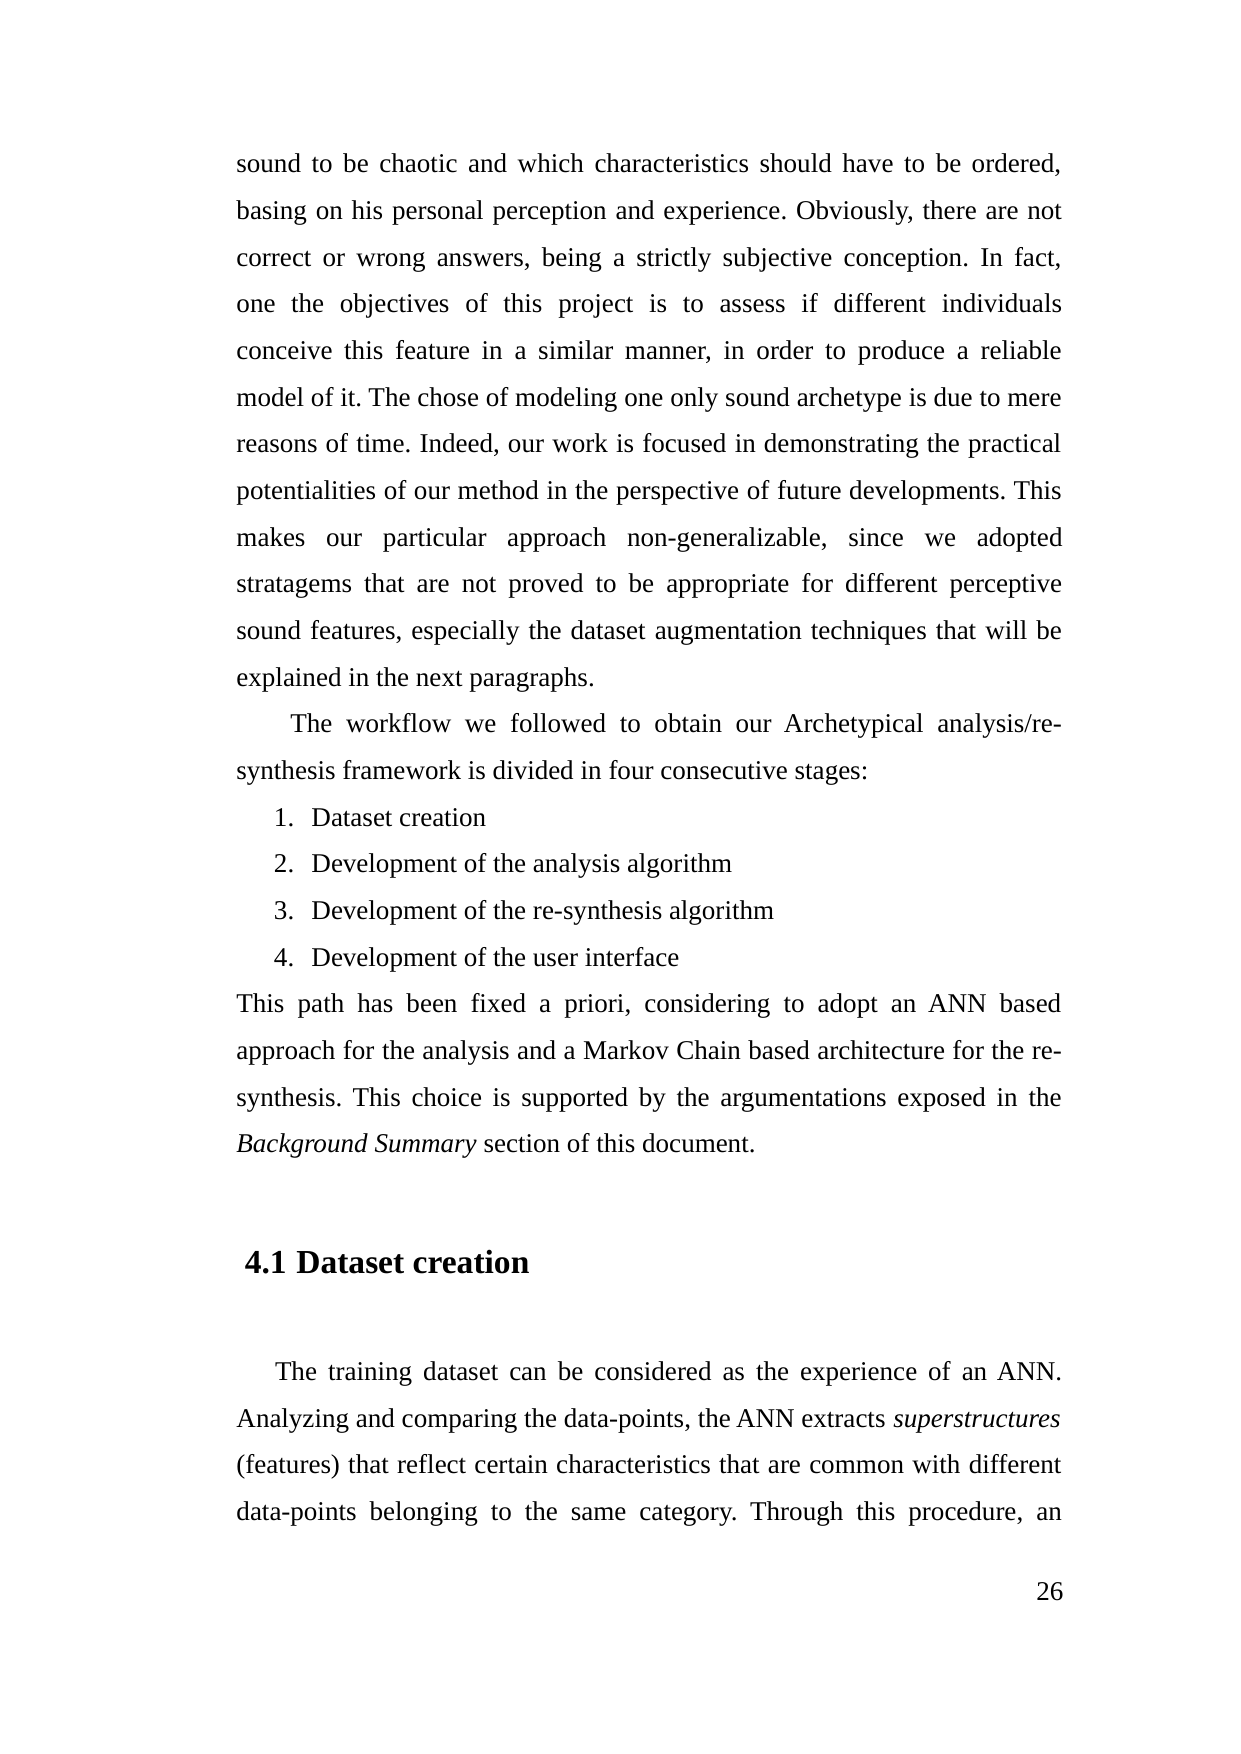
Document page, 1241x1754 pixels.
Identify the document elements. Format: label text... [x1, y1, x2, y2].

text The workflow we followed to obtain our Archetypical analysis/re-synthesis framework is divided in four consecutive stages: [236, 708, 1063, 785]
subtitle Dataset creation [236, 1242, 1063, 1280]
list Dataset creation [274, 801, 1063, 832]
list Development of the analysis algorithm [274, 848, 1063, 879]
text sound to be chaotic and which characteristics should have to be ordered, basing on his personal perception and experience. Obviously, there are not correct or wrong answers, being a strictly subjective conception. In fact, one the objectives of this project is to assess if different individuals conceive this feature in a similar manner, in order to produce a reliable model of it. The chose of modeling one only sound archetype is due to mere reasons of time. Indeed, our work is focused in demonstrating the practical potentialities of our method in the perspective of future developments. This makes our particular approach non-generalizable, since we adopted stratagems that are not proved to be appropriate for different perceptive sound features, especially the dataset augmentation techniques that will be explained in the next paragraphs. [236, 148, 1063, 692]
list Development of the user interface [274, 941, 1063, 972]
text This path has been fixed a priori, considering to adopt an ANN based approach for the analysis and a Markov Chain based architecture for the re-synthesis. This choice is supported by the argumentations exposed in the Background Summary section of this document. [236, 988, 1063, 1159]
text The training dataset can be considered as the experience of an ANN. Analyzing and comparing the data-points, the ANN extracts superstructures (features) that reflect certain characteristics that are common with different data-points belonging to the same category. Through this procedure, an [236, 1355, 1063, 1526]
list Development of the re-synthesis algorithm [274, 894, 1063, 925]
